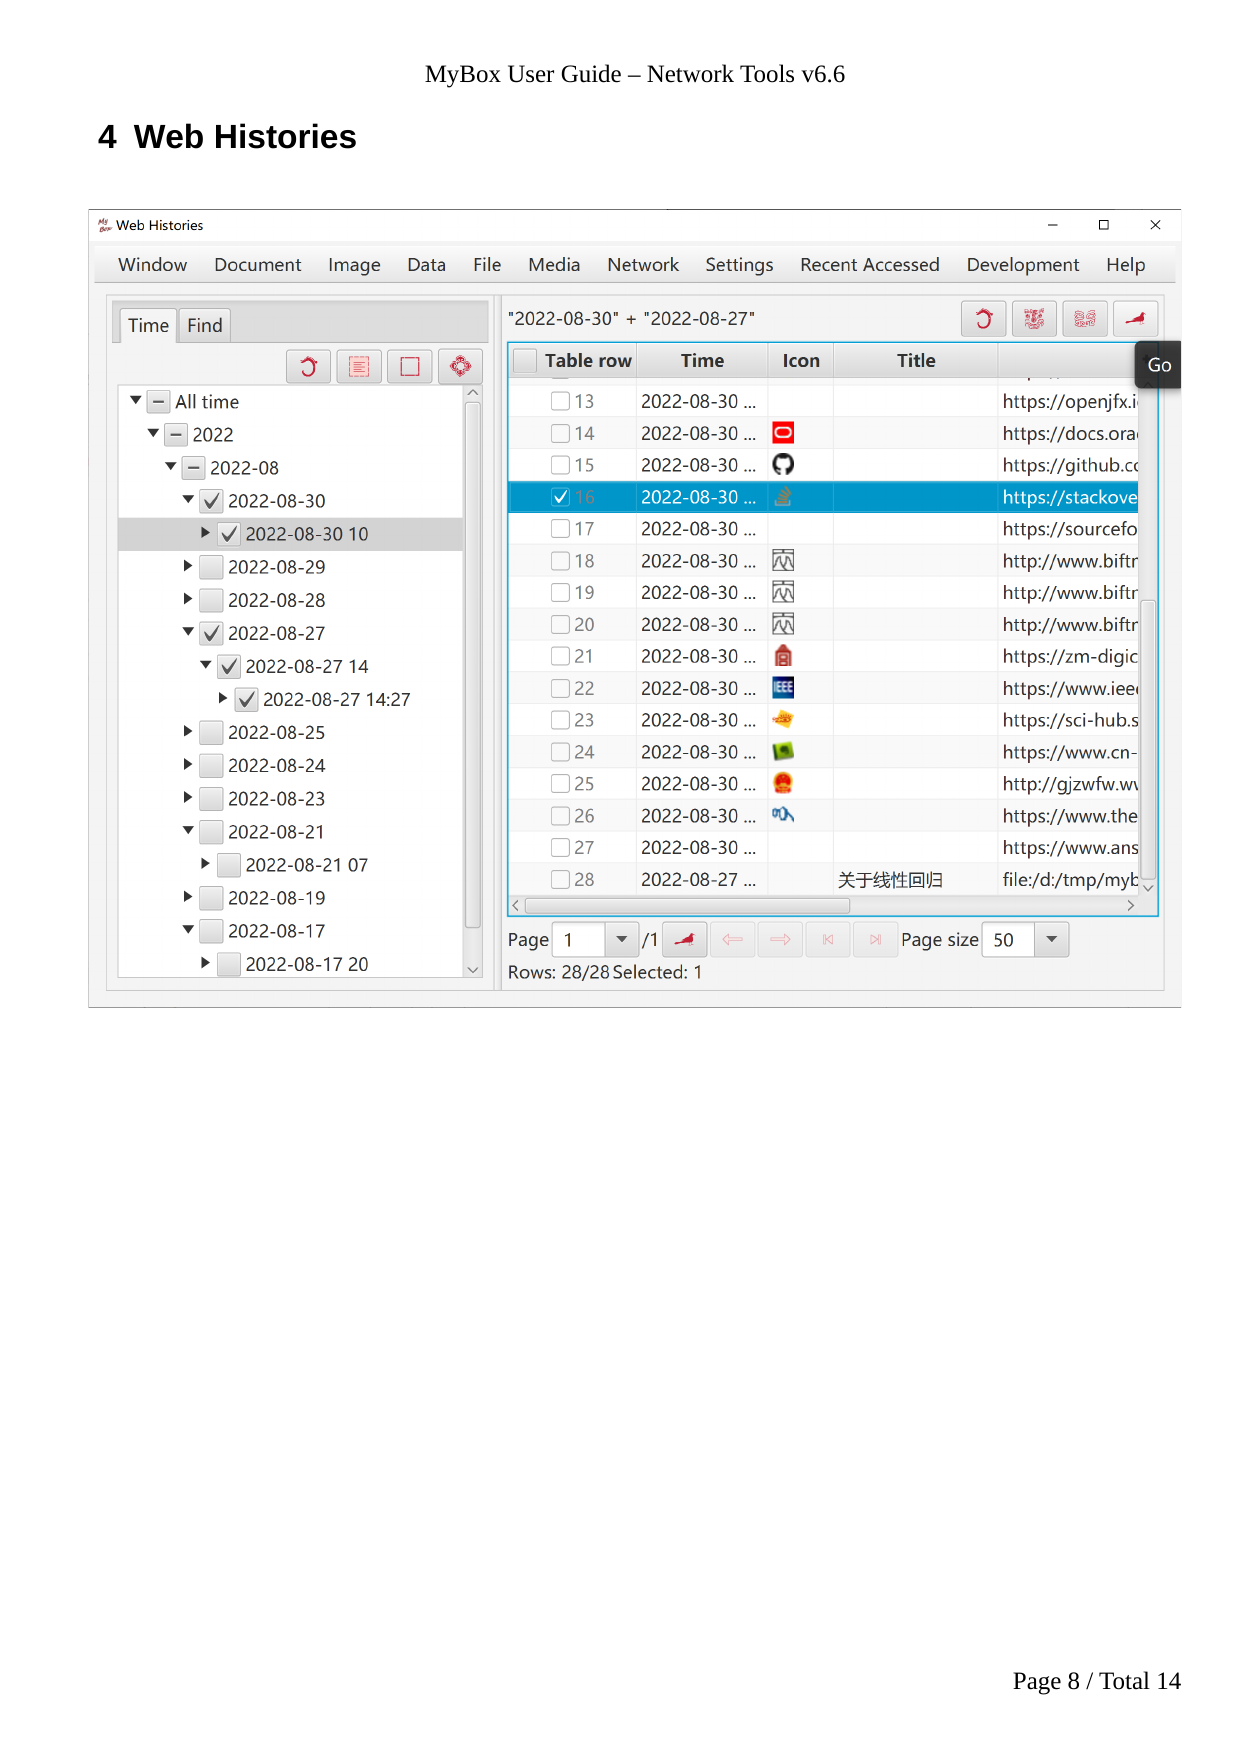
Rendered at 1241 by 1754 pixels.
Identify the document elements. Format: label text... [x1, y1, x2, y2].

picture [88, 209, 1182, 1008]
subtitle Web Histories [88, 117, 1181, 156]
